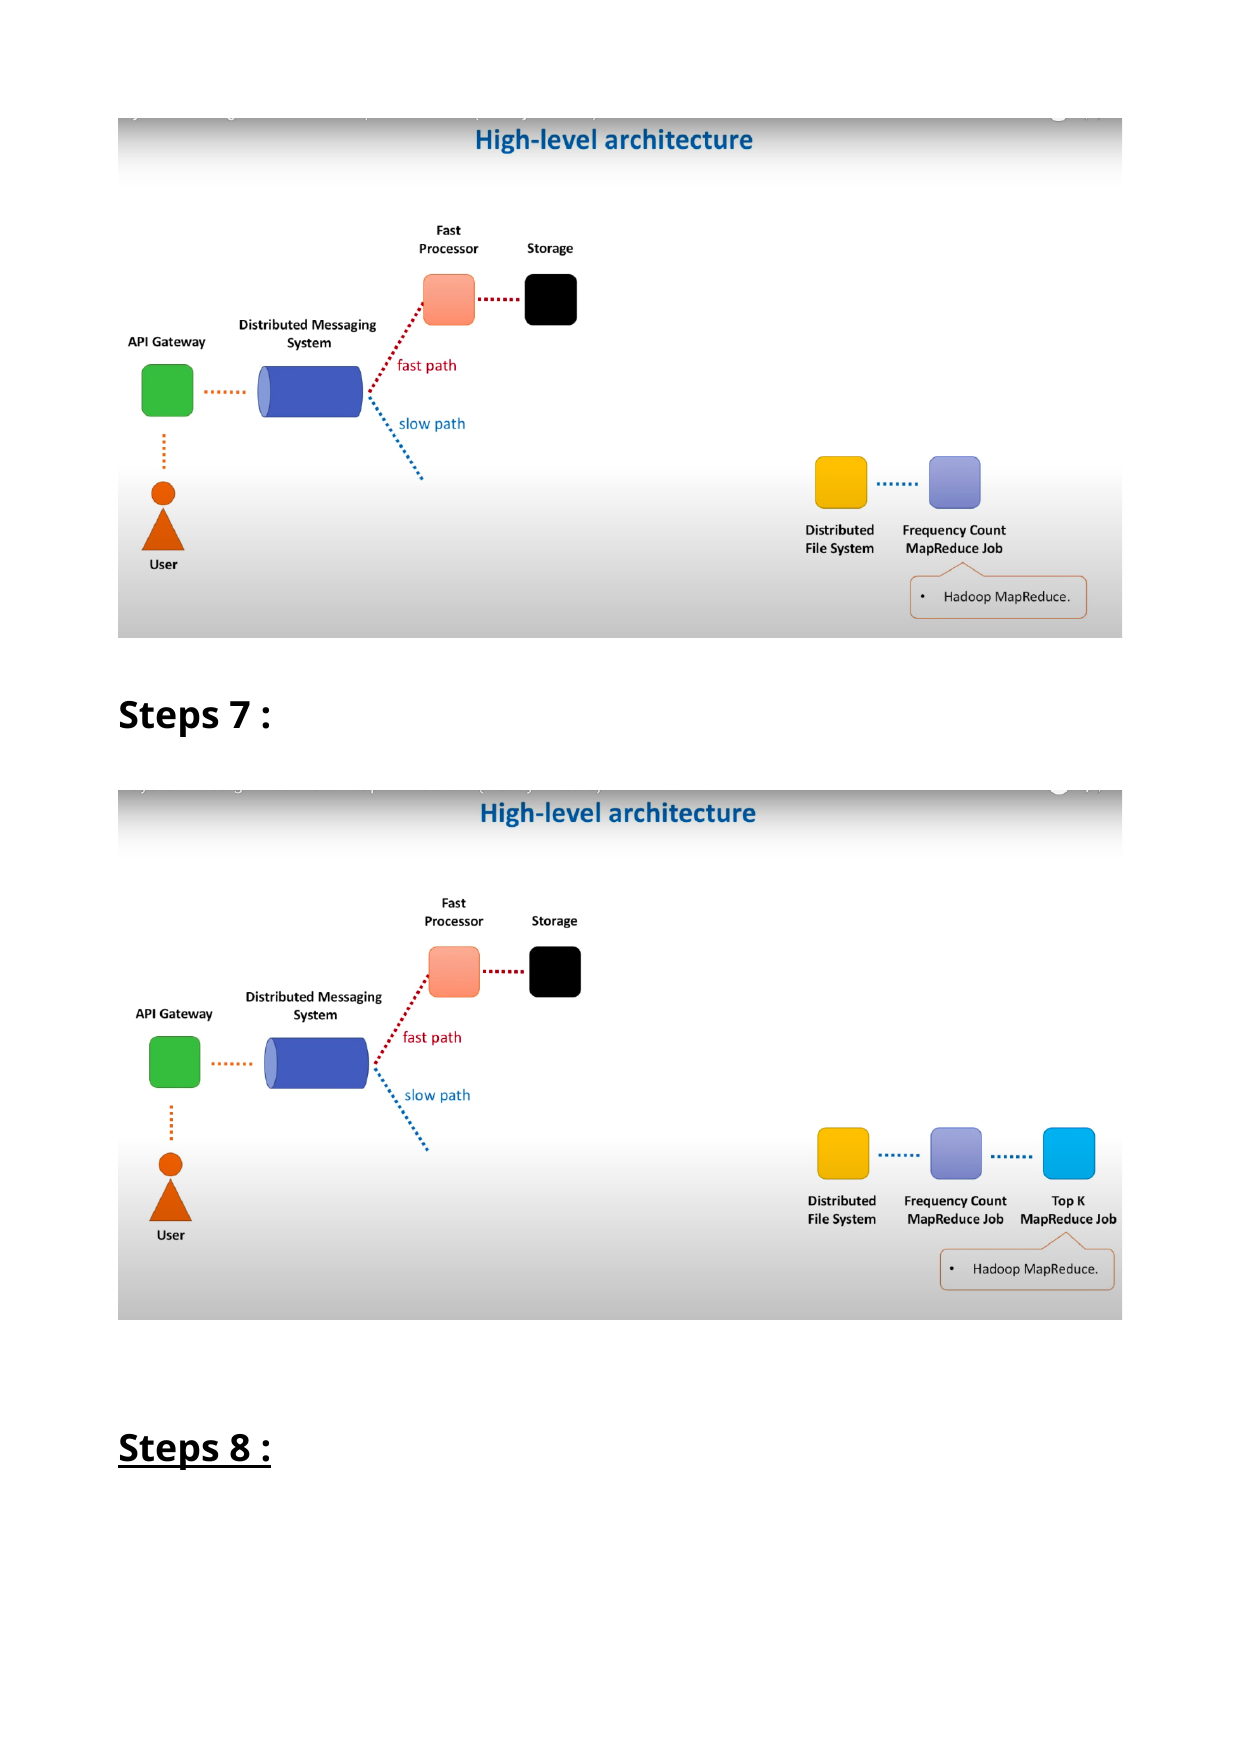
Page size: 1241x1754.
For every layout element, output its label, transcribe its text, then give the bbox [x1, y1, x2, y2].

text Steps 7 : [118, 689, 1122, 740]
text Steps 8 : [118, 1422, 1122, 1473]
picture [118, 790, 1123, 1320]
picture [118, 118, 1123, 638]
